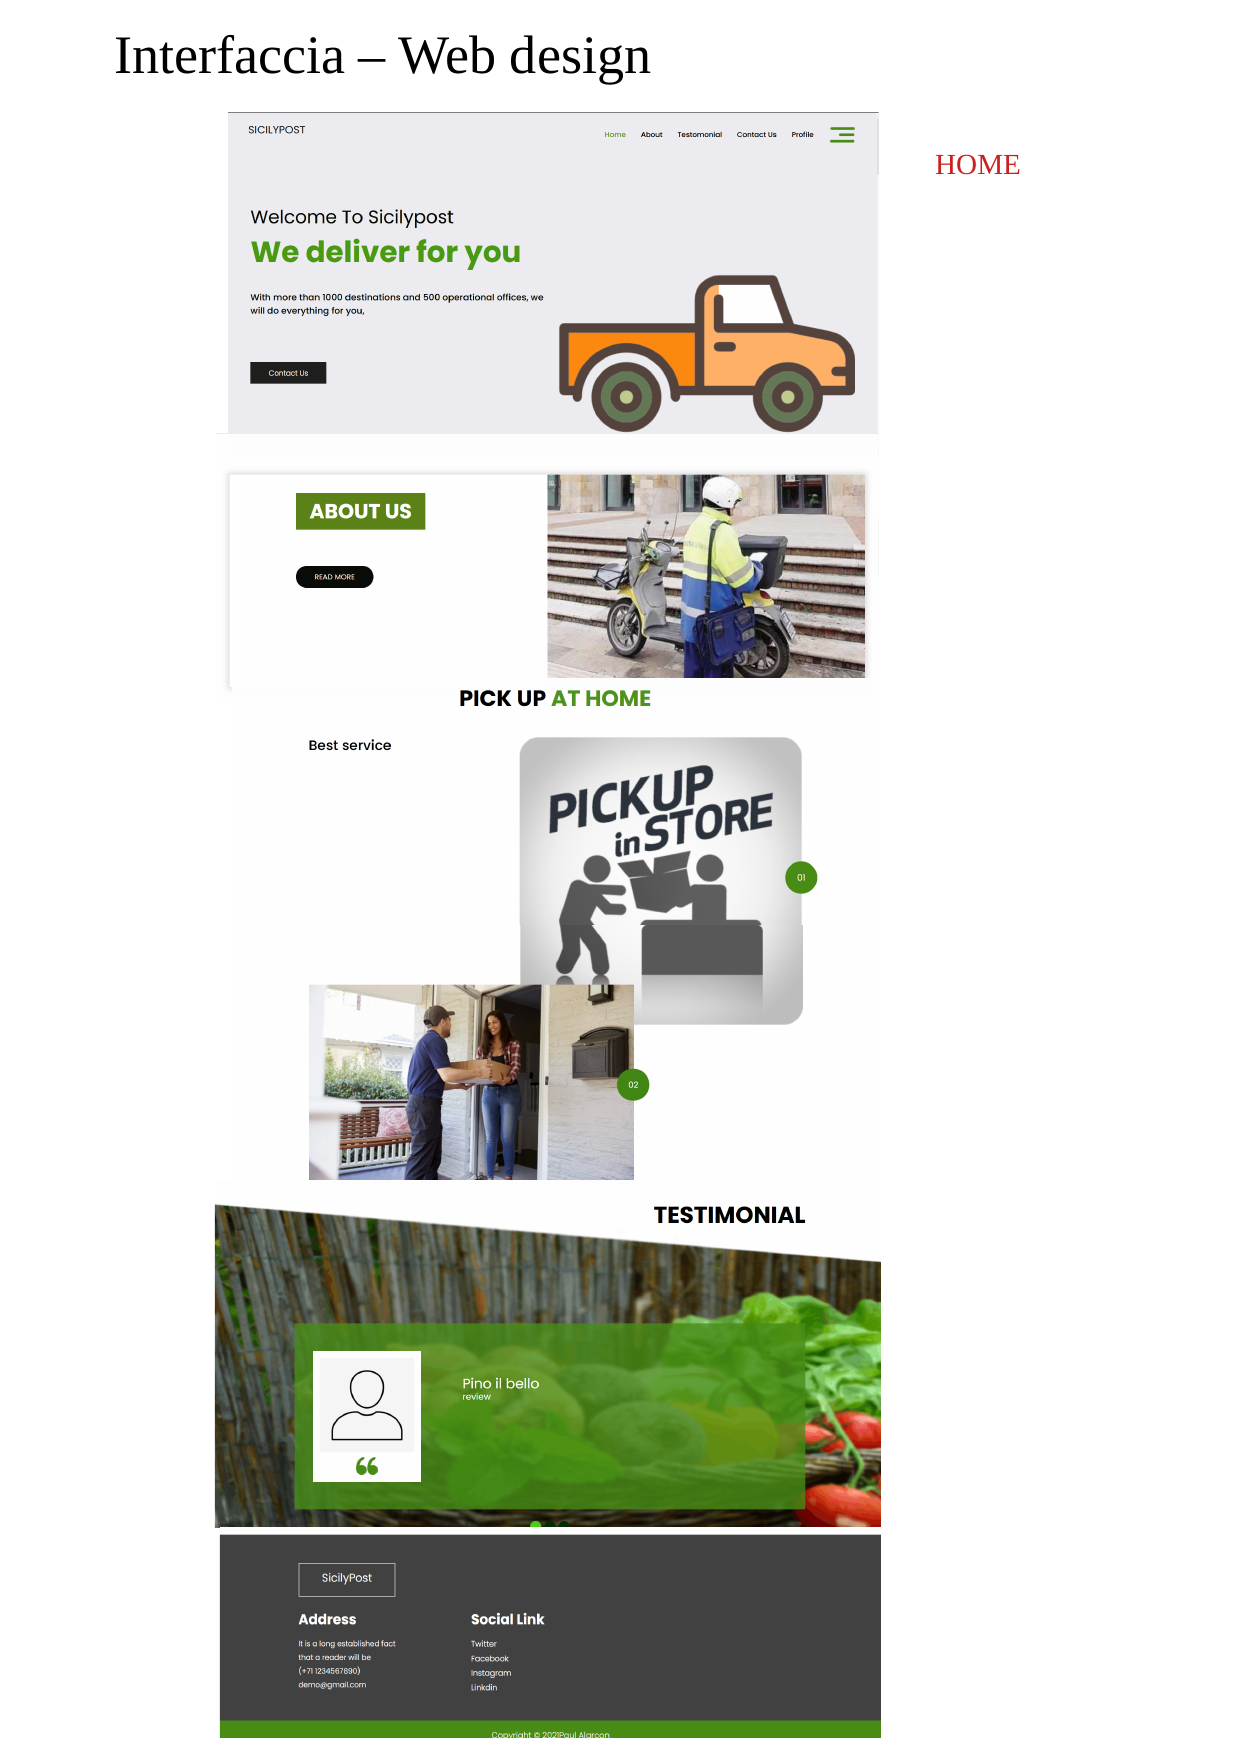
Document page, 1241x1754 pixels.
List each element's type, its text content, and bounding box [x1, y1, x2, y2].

text HOME [879, 147, 1122, 180]
picture [214, 112, 881, 1738]
text [118, 147, 228, 180]
